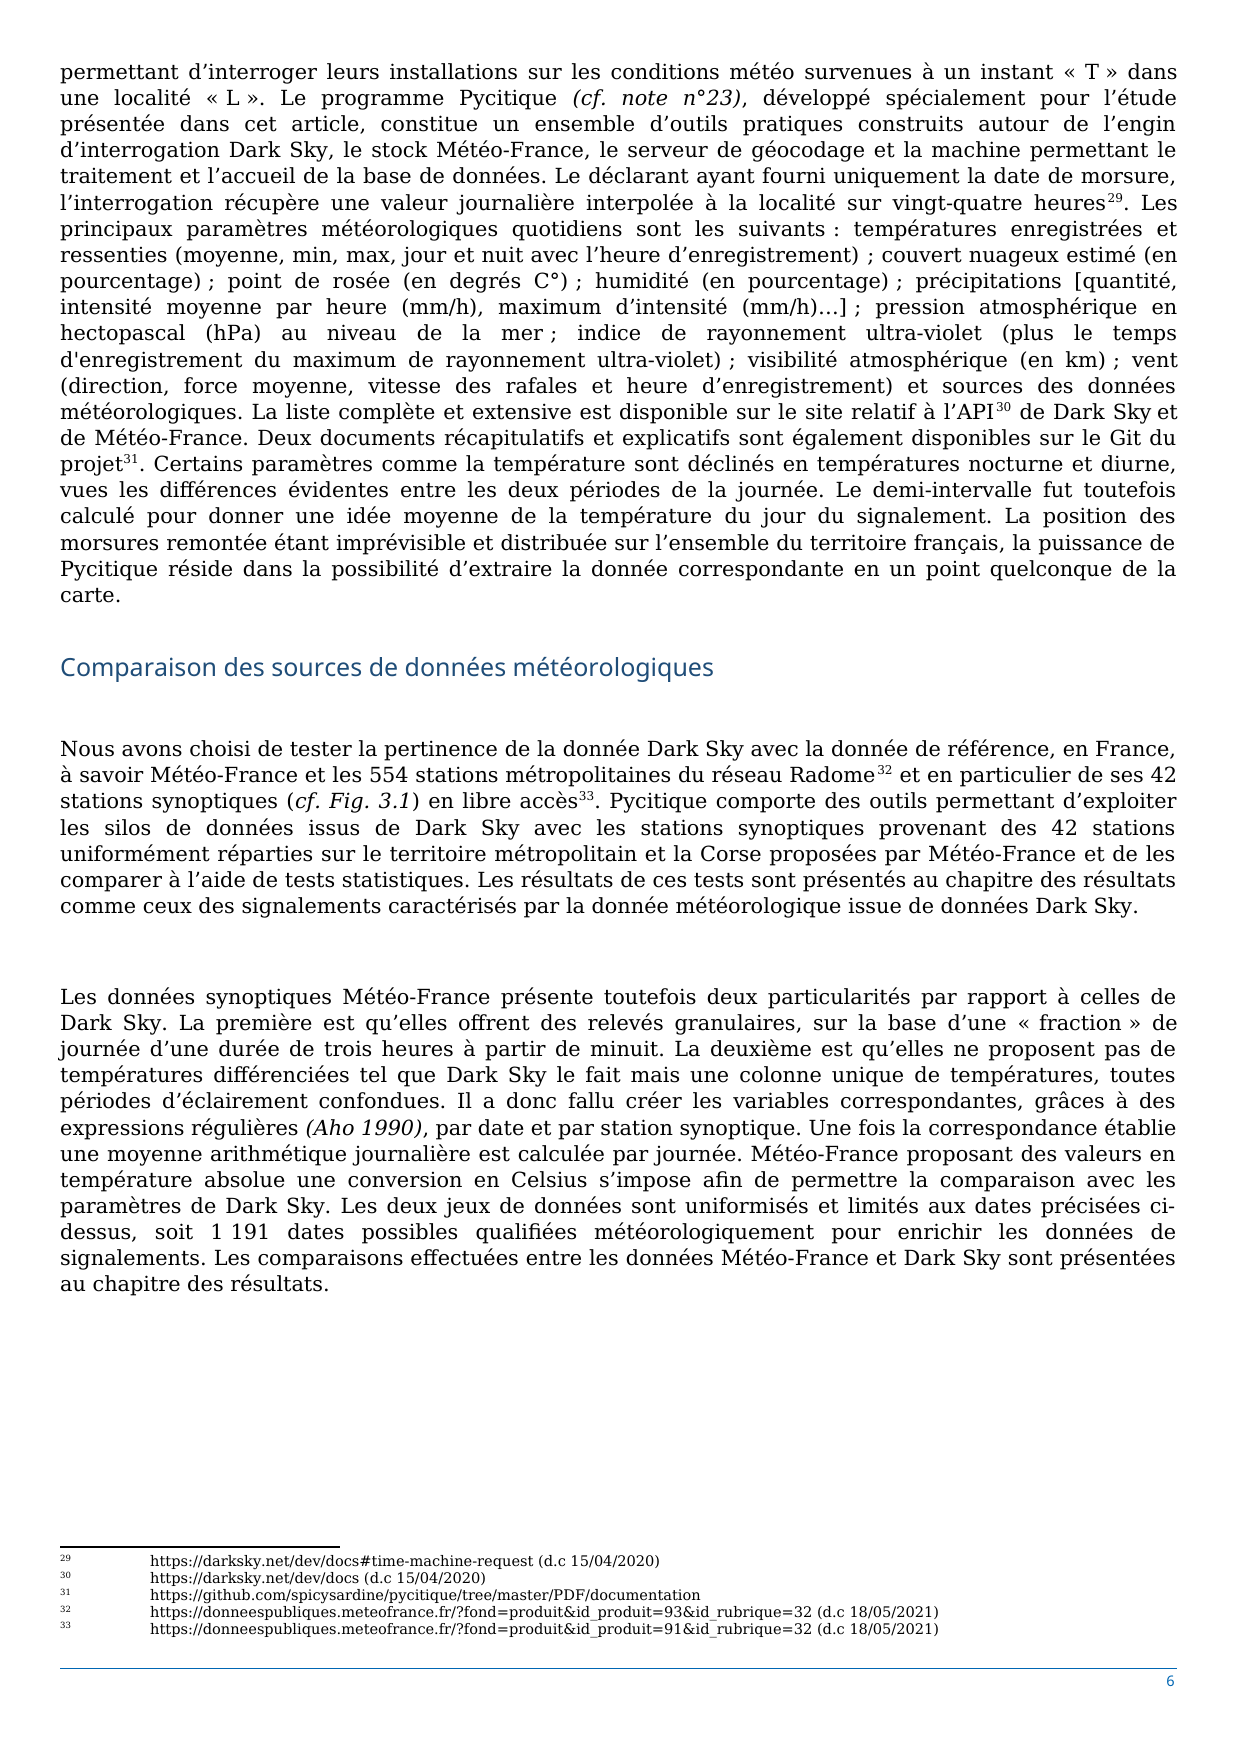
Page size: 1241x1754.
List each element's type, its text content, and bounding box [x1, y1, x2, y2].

text https://darksky.net/dev/docs (d.c 15/04/2020) [60, 1570, 1177, 1587]
subtitle Comparaison des sources de données météorologiques [60, 649, 1177, 683]
text La première phase de nettoyage ou prétraitement « PT » consiste à séparer les latitudes des longitudes stockées dans la même colonne, puis de changer le séparateur de champs de la virgule « , » en point-virgule « ; » moins ambigu car moins utilisé dans les champs libres. La deuxième phase « T » consiste à géolocaliser les enregistrements, éliminer les localités altérées ou aberrantes (étranger, mers et océans, Antarctique, etc.) et uniformiser les dates et temps (timestamps) au format « ISO 8601 ». Pendant la phase finale de traitement « NET », un « objet météo » est associé à chaque point localisé dans le temps et l’espace. Une fois la donnée géolocalisée, qualifiée météorologiquement et nettoyée, elle est stockée dans une base de donnée relationnelle augmentée d’une extension géospatiale où chaque enregistrement est converti en « objet géographique » ou géométrie ponctuelle géolocalisée. La qualification par la météo se fait à partir de la coordonnée géographique exacte de la morsure ainsi que par la date de signalement, ce qui donne à chaque enregistrement un caractère spatio-temporel précis. Le silo de donnée météorologique Dark Sky offre un ensemble d’outils programmatiques basiques (API) permettant d’interroger leurs installations sur les conditions météo survenues à un instant « T » dans une localité « L ». Le programme Pycitique (cf. note n°23), développé spécialement pour l’étude présentée dans cet article, constitue un ensemble d’outils pratiques construits autour de l’engin d’interrogation Dark Sky, le stock Météo-France, le serveur de géocodage et la machine permettant le traitement et l’accueil de la base de données. Le déclarant ayant fourni uniquement la date de morsure, l’interrogation récupère une valeur journalière interpolée à la localité sur vingt-quatre heures. Les principaux paramètres météorologiques quotidiens sont les suivants : températures enregistrées et ressenties (moyenne, min, max, jour et nuit avec l’heure d’enregistrement) ; couvert nuageux estimé (en pourcentage) ; point de rosée (en degrés C°) ; humidité (en pourcentage) ; précipitations [quantité, intensité moyenne par heure (mm/h), maximum d’intensité (mm/h)…] ; pression atmosphérique en hectopascal (hPa) au niveau de la mer ; indice de rayonnement ultra-violet (plus le temps d'enregistrement du maximum de rayonnement ultra-violet) ; visibilité atmosphérique (en km) ; vent (direction, force moyenne, vitesse des rafales et heure d’enregistrement) et sources des données météorologiques. La liste complète et extensive est disponible sur le site relatif à l’API de Dark Sky et de Météo-France. Deux documents récapitulatifs et explicatifs sont également disponibles sur le Git du projet. Certains paramètres comme la température sont déclinés en températures nocturne et diurne, vues les différences évidentes entre les deux périodes de la journée. Le demi-intervalle fut toutefois calculé pour donner une idée moyenne de la température du jour du signalement. La position des morsures remontée étant imprévisible et distribuée sur l’ensemble du territoire français, la puissance de Pycitique réside dans la possibilité d’extraire la donnée correspondante en un point quelconque de la carte. [60, 60, 1177, 607]
text https://donneespubliques.meteofrance.fr/?fond=produit&id_produit=91&id_rubrique=32 (d.c 18/05/2021) [60, 1621, 1177, 1638]
text Les données synoptiques Météo-France présente toutefois deux particularités par rapport à celles de Dark Sky. La première est qu’elles offrent des relevés granulaires, sur la base d’une « fraction » de journée d’une durée de trois heures à partir de minuit. La deuxième est qu’elles ne proposent pas de températures différenciées tel que Dark Sky le fait mais une colonne unique de températures, toutes périodes d’éclairement confondues. Il a donc fallu créer les variables correspondantes, grâces à des expressions régulières (Aho 1990), par date et par station synoptique. Une fois la correspondance établie une moyenne arithmétique journalière est calculée par journée. Météo-France proposant des valeurs en température absolue une conversion en Celsius s’impose afin de permettre la comparaison avec les paramètres de Dark Sky. Les deux jeux de données sont uniformisés et limités aux dates précisées ci-dessus, soit 1 191 dates possibles qualifiées météorologiquement pour enrichir les données de signalements. Les comparaisons effectuées entre les données Météo-France et Dark Sky sont présentées au chapitre des résultats. [60, 985, 1177, 1297]
text Nous avons choisi de tester la pertinence de la donnée Dark Sky avec la donnée de référence, en France, à savoir Météo-France et les 554 stations métropolitaines du réseau Radome et en particulier de ses 42 stations synoptiques (cf. Fig. 3.1) en libre accès. Pycitique comporte des outils permettant d’exploiter les silos de données issus de Dark Sky avec les stations synoptiques provenant des 42 stations uniformément réparties sur le territoire métropolitain et la Corse proposées par Météo-France et de les comparer à l’aide de tests statistiques. Les résultats de ces tests sont présentés au chapitre des résultats comme ceux des signalements caractérisés par la donnée météorologique issue de données Dark Sky. [60, 737, 1177, 918]
text https://darksky.net/dev/docs#time-machine-request (d.c 15/04/2020) [60, 1553, 1177, 1570]
text https://github.com/spicysardine/pycitique/tree/master/PDF/documentation [60, 1587, 1177, 1604]
text https://donneespubliques.meteofrance.fr/?fond=produit&id_produit=93&id_rubrique=32 (d.c 18/05/2021) [60, 1604, 1177, 1621]
